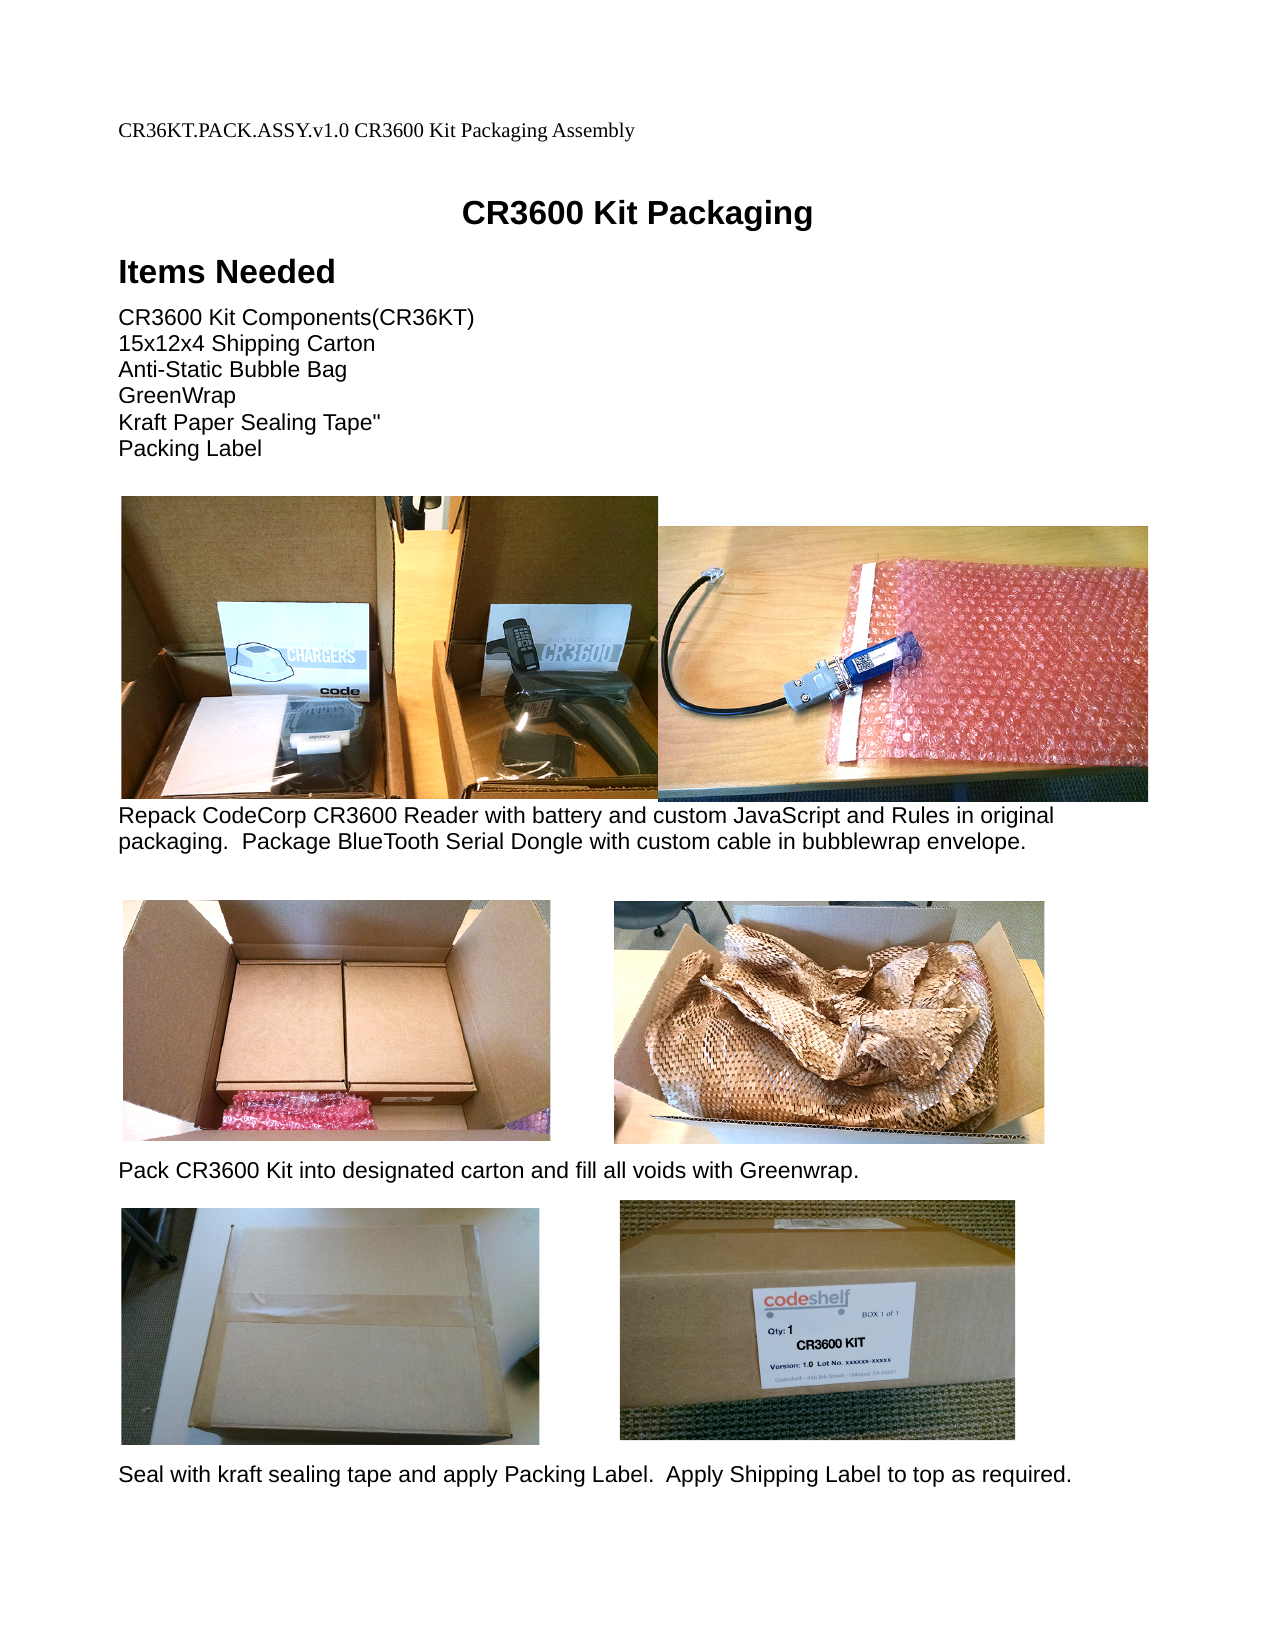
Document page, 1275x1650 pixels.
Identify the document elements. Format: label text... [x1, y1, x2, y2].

picture [121, 1208, 540, 1445]
text GreenWrap [118, 382, 1157, 409]
picture [578, 1200, 1016, 1447]
text Pack CR3600 Kit into designated carton and fill all voids with Greenwrap. [118, 1157, 1157, 1183]
text CR3600 Kit Components(CR36KT) [118, 303, 1157, 330]
text Kraft Paper Sealing Tape" [118, 409, 1157, 435]
text Anti-Static Bubble Bag [118, 356, 1157, 382]
picture [121, 496, 1149, 802]
text 15x12x4 Shipping Carton [118, 330, 1157, 356]
text Repack CodeCorp CR3600 Reader with battery and custom JavaScript and Rules in original packaging. Package BlueTooth Serial Dongle with custom cable in bubblewrap envelope. [118, 519, 1157, 854]
text Seal with kraft sealing tape and apply Packing Label. Apply Shipping Label to top as required. [118, 1461, 1157, 1487]
text Packing Label [118, 435, 1157, 462]
picture [614, 901, 1045, 1144]
subtitle CR3600 Kit Packaging [118, 193, 1157, 231]
subtitle Items Needed [118, 252, 1157, 291]
picture [123, 900, 551, 1141]
